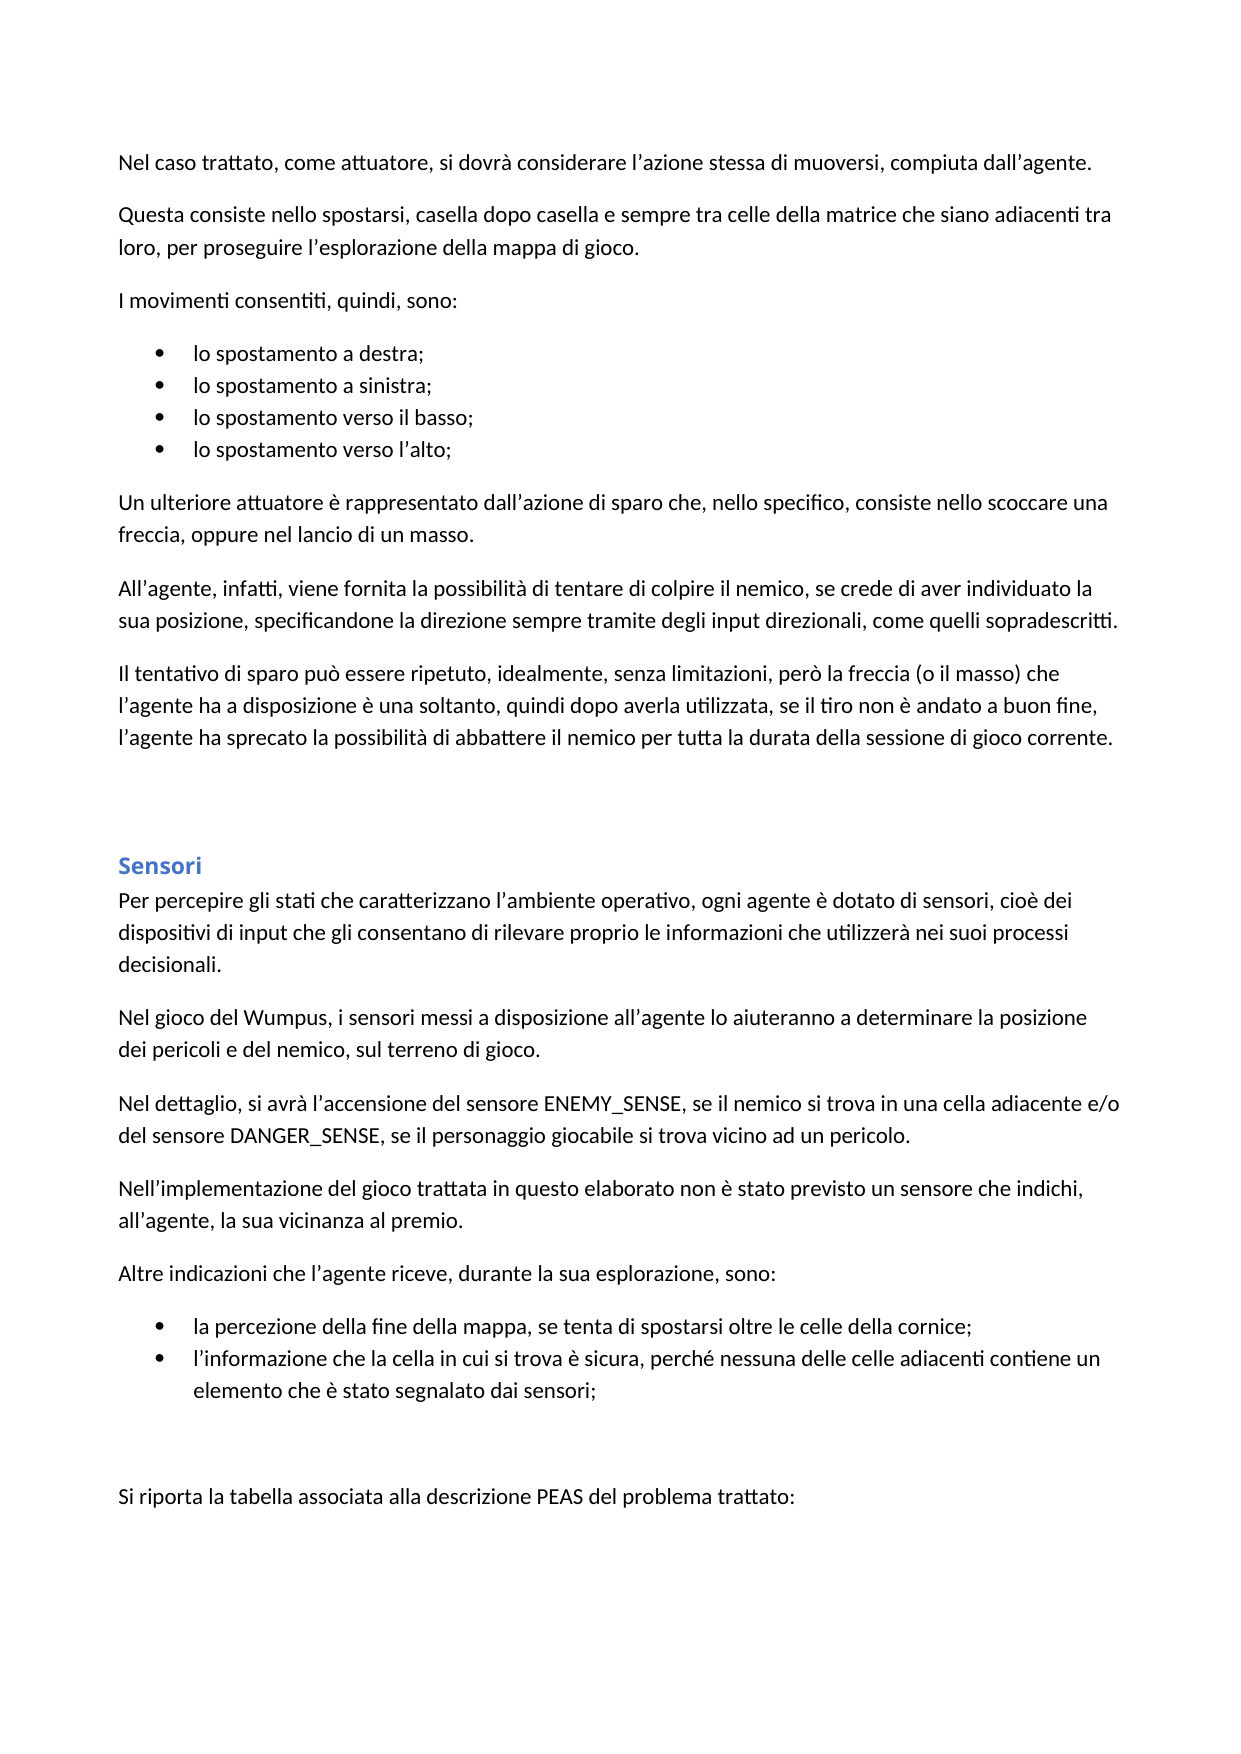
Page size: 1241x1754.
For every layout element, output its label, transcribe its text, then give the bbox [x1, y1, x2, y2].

text I movimenti consentiti, quindi, sono: [118, 286, 1122, 314]
list l’informazione che la cella in cui si trova è sicura, perché nessuna delle celle adiacenti contiene un elemento che è stato segnalato dai sensori; [156, 1344, 1122, 1404]
list la percezione della fine della mappa, se tenta di spostarsi oltre le celle della cornice; [156, 1312, 1122, 1340]
list lo spostamento a destra; [156, 339, 1122, 367]
text Nel gioco del Wumpus, i sensori messi a disposizione all’agente lo aiuteranno a determinare la posizione dei pericoli e del nemico, sul terreno di gioco. [118, 1003, 1122, 1064]
text Questa consiste nello spostarsi, casella dopo casella e sempre tra celle della matrice che siano adiacenti tra loro, per proseguire l’esplorazione della mappa di gioco. [118, 201, 1122, 261]
text Un ulteriore attuatore è rappresentato dall’azione di sparo che, nello specifico, consiste nello scoccare una freccia, oppure nel lancio di un masso. [118, 488, 1122, 549]
list lo spostamento verso l’alto; [156, 435, 1122, 463]
text Nel dettaglio, si avrà l’accensione del sensore ENEMY_SENSE, se il nemico si trova in una cella adiacente e/o del sensore DANGER_SENSE, se il personaggio giocabile si trova vicino ad un pericolo. [118, 1089, 1122, 1149]
text Altre indicazioni che l’agente riceve, durante la sua esplorazione, sono: [118, 1259, 1122, 1287]
list lo spostamento verso il basso; [156, 403, 1122, 431]
text Il tentativo di sparo può essere ripetuto, idealmente, senza limitazioni, però la freccia (o il masso) che l’agente ha a disposizione è una soltanto, quindi dopo averla utilizzata, se il tiro non è andato a buon fine, l’agente ha sprecato la possibilità di abbattere il nemico per tutta la durata della sessione di gioco corrente. [118, 659, 1122, 751]
text All’agente, infatti, viene fornita la possibilità di tentare di colpire il nemico, se crede di aver individuato la sua posizione, specificandone la direzione sempre tramite degli input direzionali, come quelli sopradescritti. [118, 574, 1122, 634]
subtitle Sensori [118, 850, 1122, 881]
list lo spostamento a sinistra; [156, 371, 1122, 399]
text Nell’implementazione del gioco trattata in questo elaborato non è stato previsto un sensore che indichi, all’agente, la sua vicinanza al premio. [118, 1174, 1122, 1234]
text Per percepire gli stati che caratterizzano l’ambiente operativo, ogni agente è dotato di sensori, cioè dei dispositivi di input che gli consentano di rilevare proprio le informazioni che utilizzerà nei suoi processi decisionali. [118, 886, 1122, 978]
text Nel caso trattato, come attuatore, si dovrà considerare l’azione stessa di muoversi, compiuta dall’agente. [118, 148, 1122, 176]
text Si riporta la tabella associata alla descrizione PEAS del problema trattato: [118, 1482, 1122, 1511]
